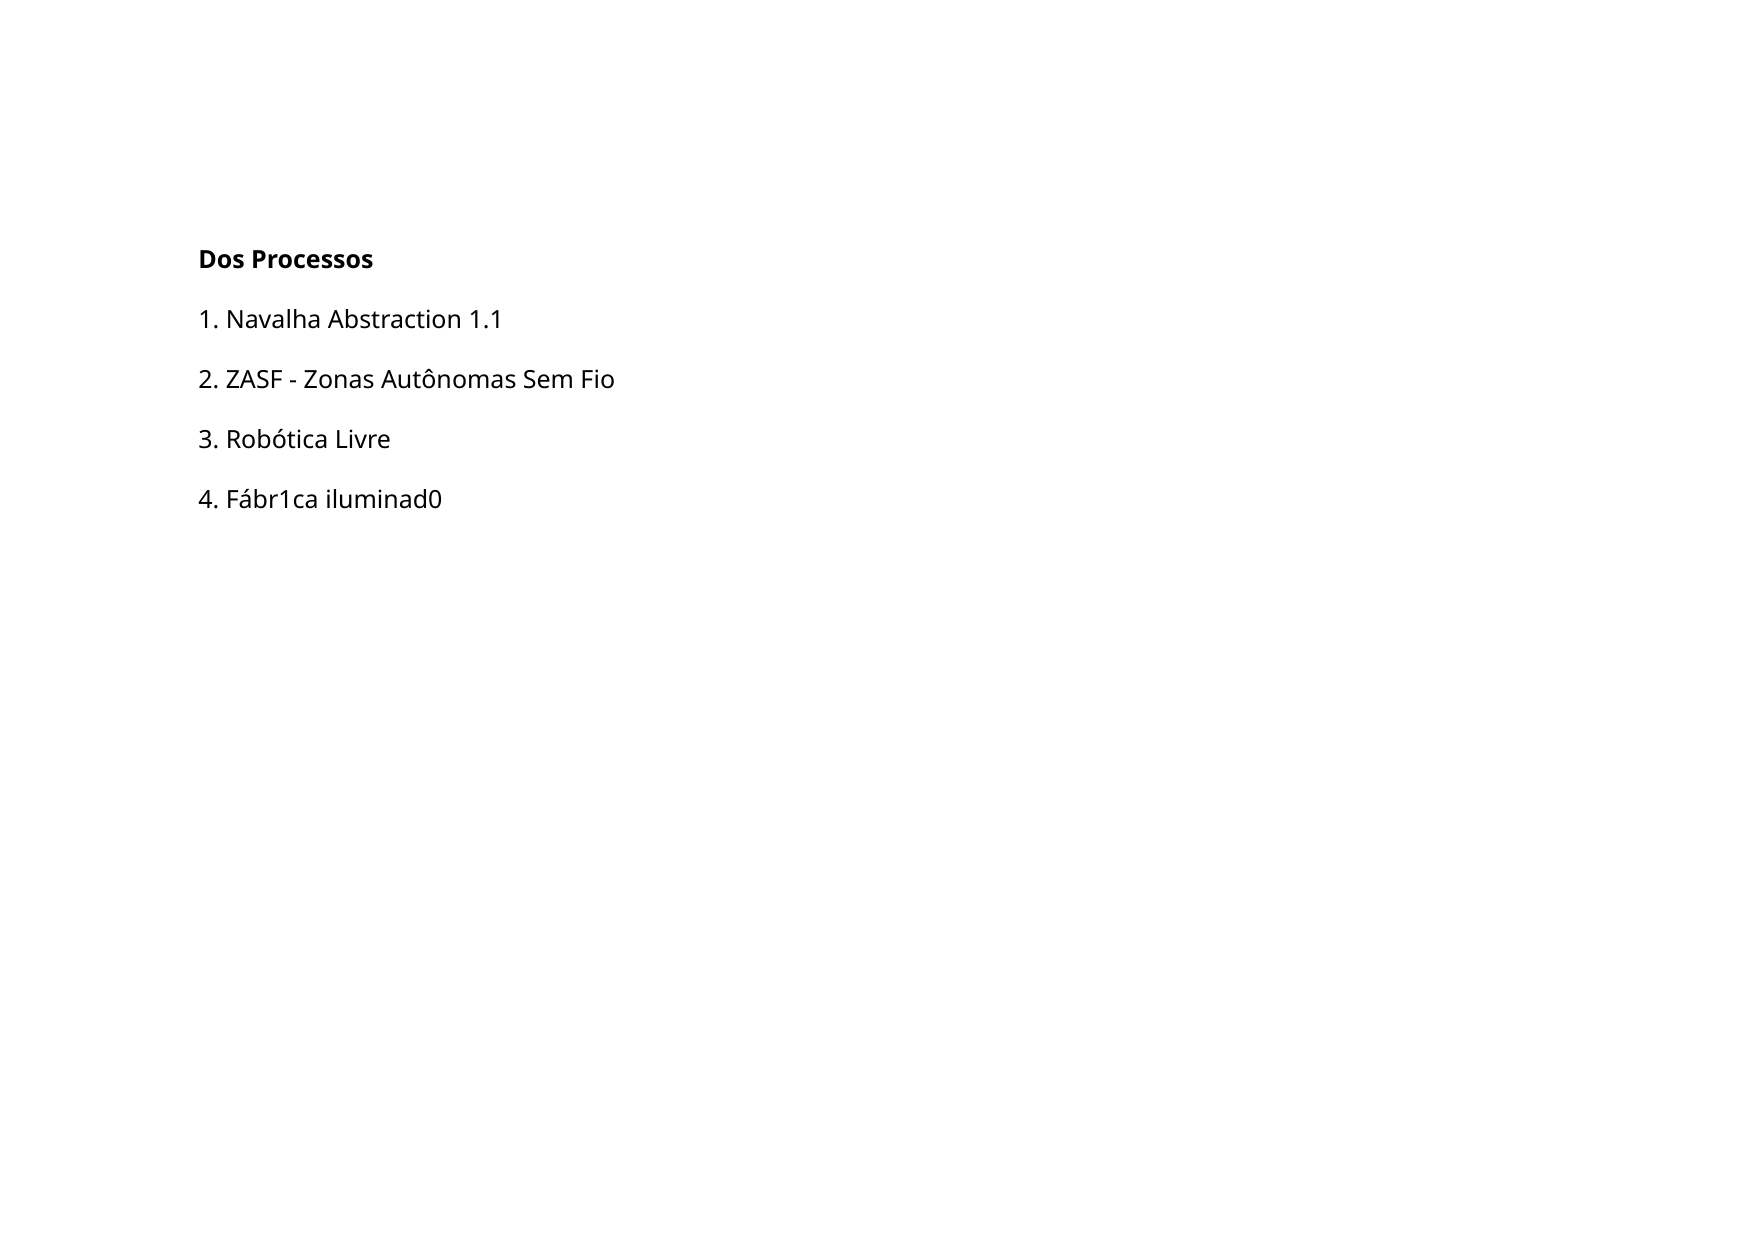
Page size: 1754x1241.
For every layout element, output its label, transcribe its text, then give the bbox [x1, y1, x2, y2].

text Dos Processos [198, 242, 1556, 276]
text 4. Fábr1ca iluminad0 [198, 482, 1556, 516]
text 2. ZASF - Zonas Autônomas Sem Fio [198, 362, 1556, 396]
text 1. Navalha Abstraction 1.1 [198, 302, 1556, 336]
text 3. Robótica Livre [198, 422, 1556, 456]
